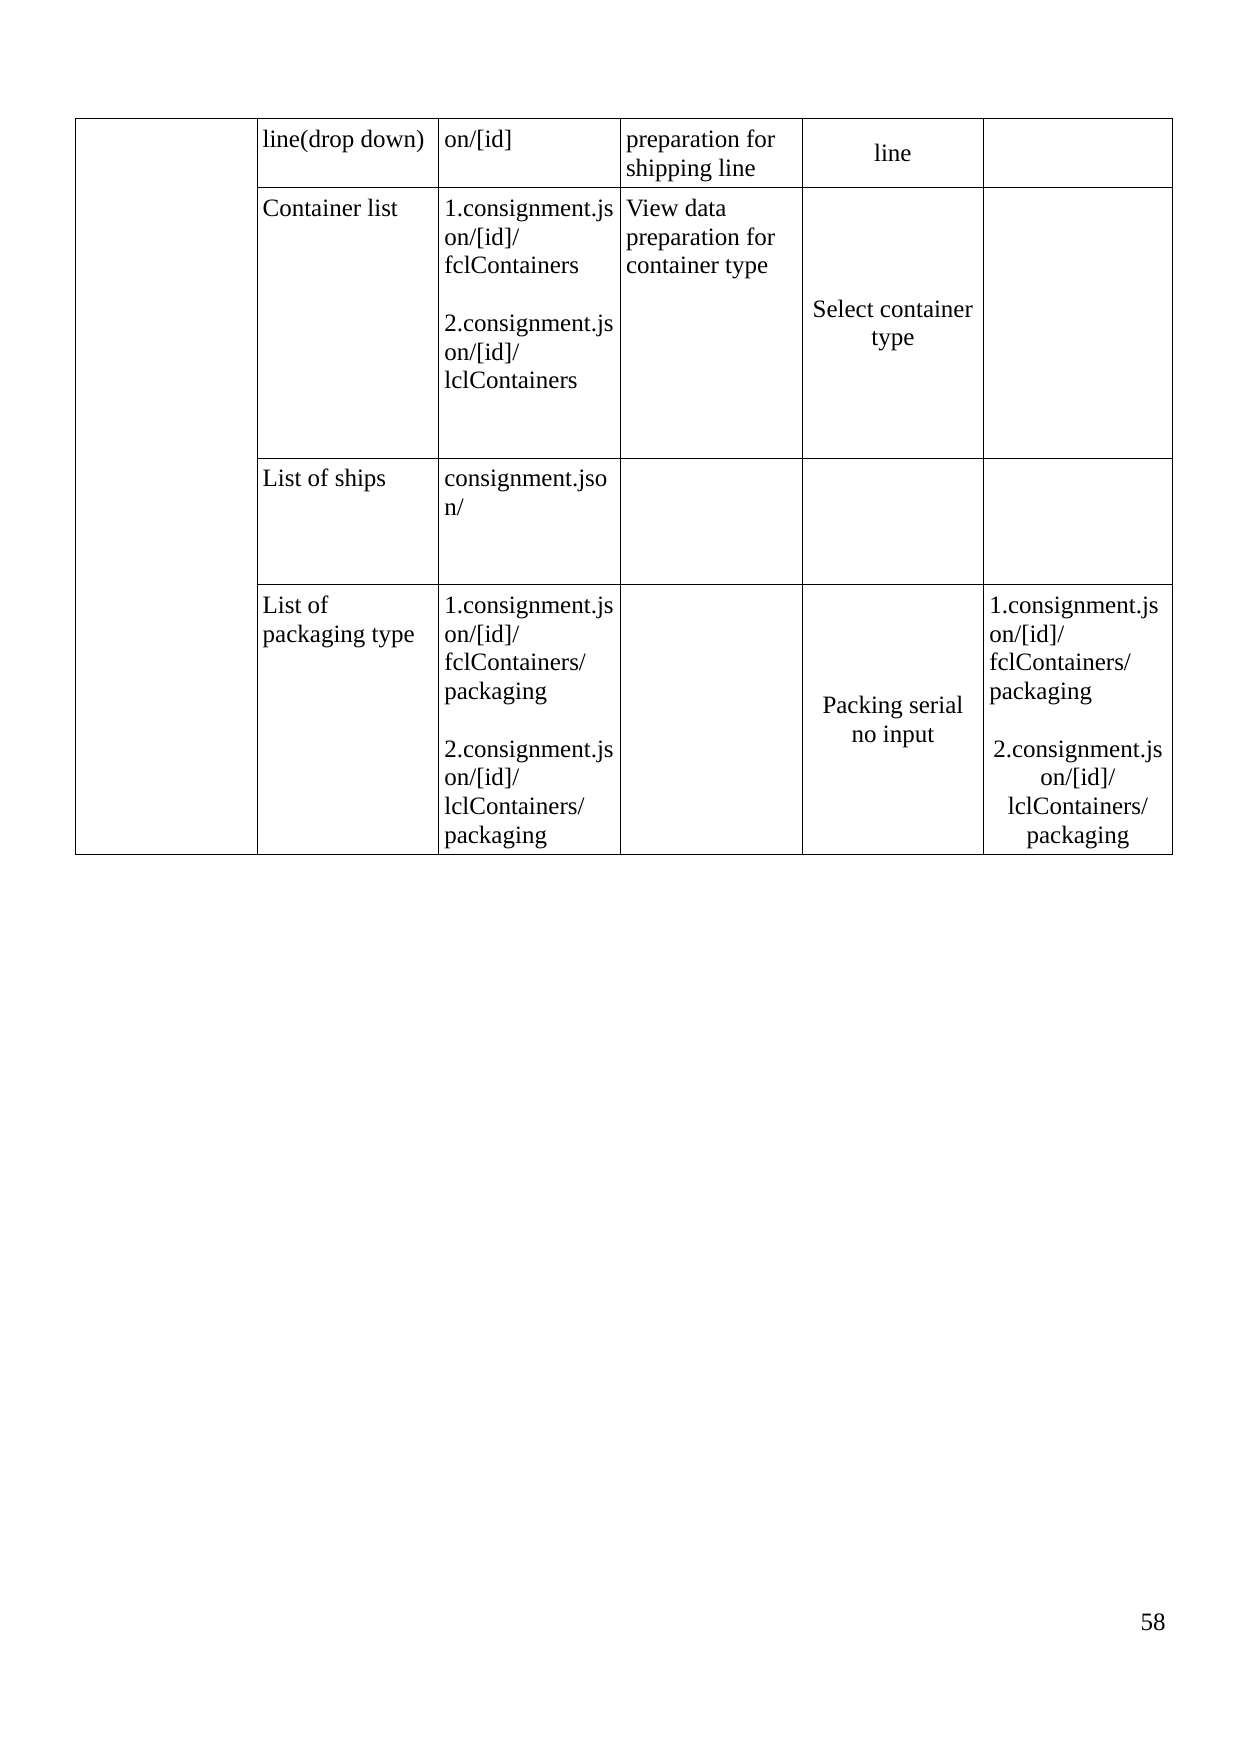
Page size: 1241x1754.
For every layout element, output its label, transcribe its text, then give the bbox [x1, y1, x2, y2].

table_cell [984, 119, 1172, 187]
table_cell [621, 585, 802, 854]
table_cell [76, 119, 257, 854]
table_cell [984, 188, 1172, 457]
table_cell line(drop down) [258, 119, 438, 187]
table_cell 1.consignment.json/[id]/fclContainers/packaging 2.consignment.json/[id]/lclContainers/packaging [439, 585, 620, 854]
table_cell Select container type [803, 188, 983, 457]
table_cell View data preparation for container type [621, 188, 802, 457]
table_cell 1.consignment.json/[id]/fclContainers/packaging 2.consignment.json/[id]/lclContainers/packaging [984, 585, 1172, 854]
table_cell [621, 459, 802, 584]
table_cell List of packaging type [258, 585, 438, 854]
table_cell 1.consignment.json/[id]/fclContainers 2.consignment.json/[id]/lclContainers [439, 188, 620, 457]
table_cell on/[id] [439, 119, 620, 187]
table_cell [984, 459, 1172, 584]
table_cell Container list [258, 188, 438, 457]
table_cell [803, 459, 983, 584]
table_cell Packing serial no input [803, 585, 983, 854]
table_cell preparation for shipping line [621, 119, 802, 187]
table_cell consignment.json/ [439, 459, 620, 584]
table_cell List of ships [258, 459, 438, 584]
table_cell line [803, 119, 983, 187]
